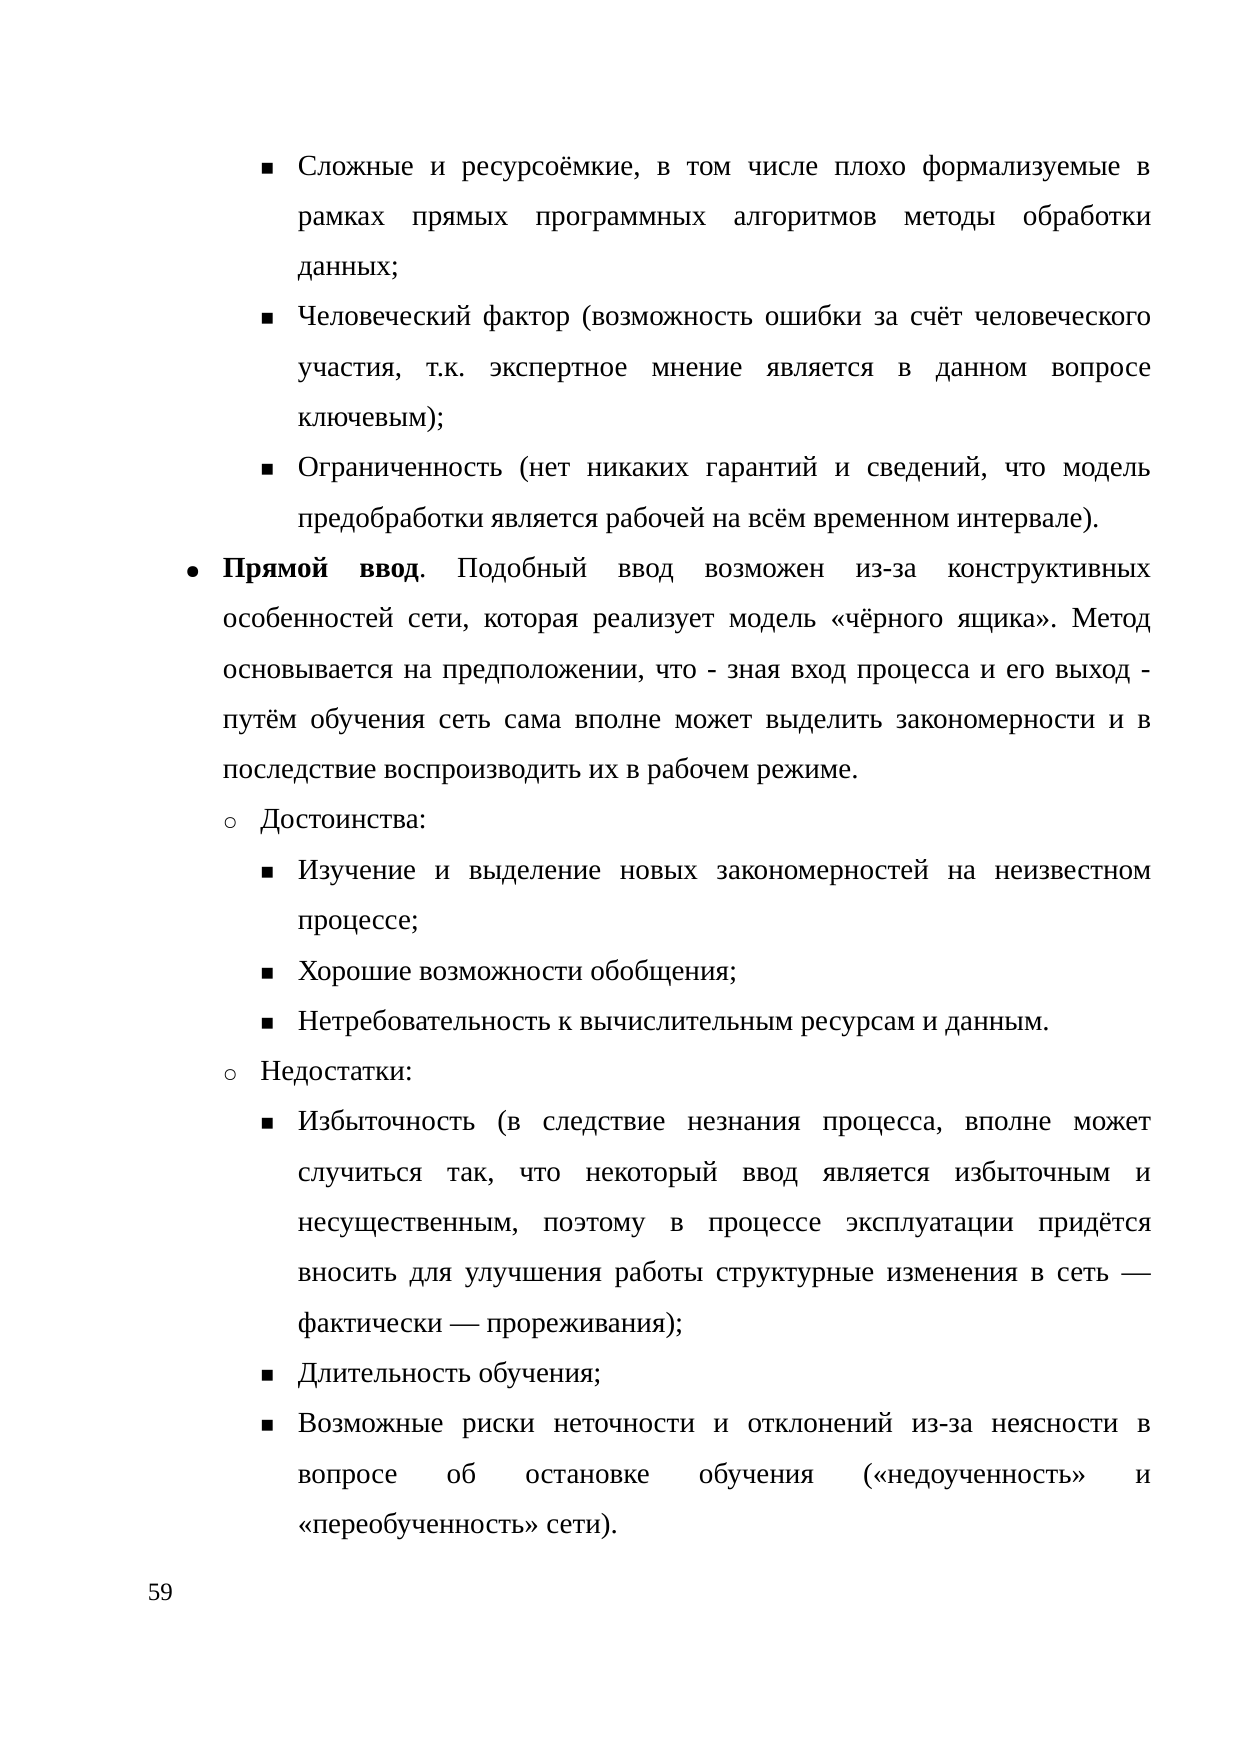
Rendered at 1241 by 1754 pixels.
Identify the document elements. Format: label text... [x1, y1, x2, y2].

list Сложные и ресурсоёмкие, в том числе плохо формализуемые в рамках прямых программных алгоритмов методы обработки данных; [260, 148, 1152, 282]
list Ограниченность (нет никаких гарантий и сведений, что модель предобработки является рабочей на всём временном интервале). [260, 449, 1152, 533]
list Возможные риски неточности и отклонений из-за неясности в вопросе об остановке обучения («недоученность» и «переобученность» сети). [260, 1405, 1152, 1539]
list Достоинства: [223, 802, 1152, 835]
list Человеческий фактор (возможность ошибки за счёт человеческого участия, т.к. экспертное мнение является в данном вопросе ключевым); [260, 298, 1152, 433]
list Избыточность (в следствие незнания процесса, вполне может случиться так, что некоторый ввод является избыточным и несущественным, поэтому в процессе эксплуатации придётся вносить для улучшения работы структурные изменения в сеть — фактически — прореживания); [260, 1103, 1152, 1338]
list Изучение и выделение новых закономерностей на неизвестном процессе; [260, 852, 1152, 936]
list Недостатки: [223, 1053, 1152, 1087]
list Прямой ввод. Подобный ввод возможен из-за конструктивных особенностей сети, которая реализует модель «чёрного ящика». Метод основывается на предположении, что - зная вход процесса и его выход - путём обучения сеть сама вполне может выделить закономерности и в последствие воспроизводить их в рабочем режиме. [185, 550, 1152, 785]
list Хорошие возможности обобщения; [260, 953, 1152, 986]
list Нетребовательность к вычислительным ресурсам и данным. [260, 1003, 1152, 1036]
list Длительность обучения; [260, 1355, 1152, 1389]
